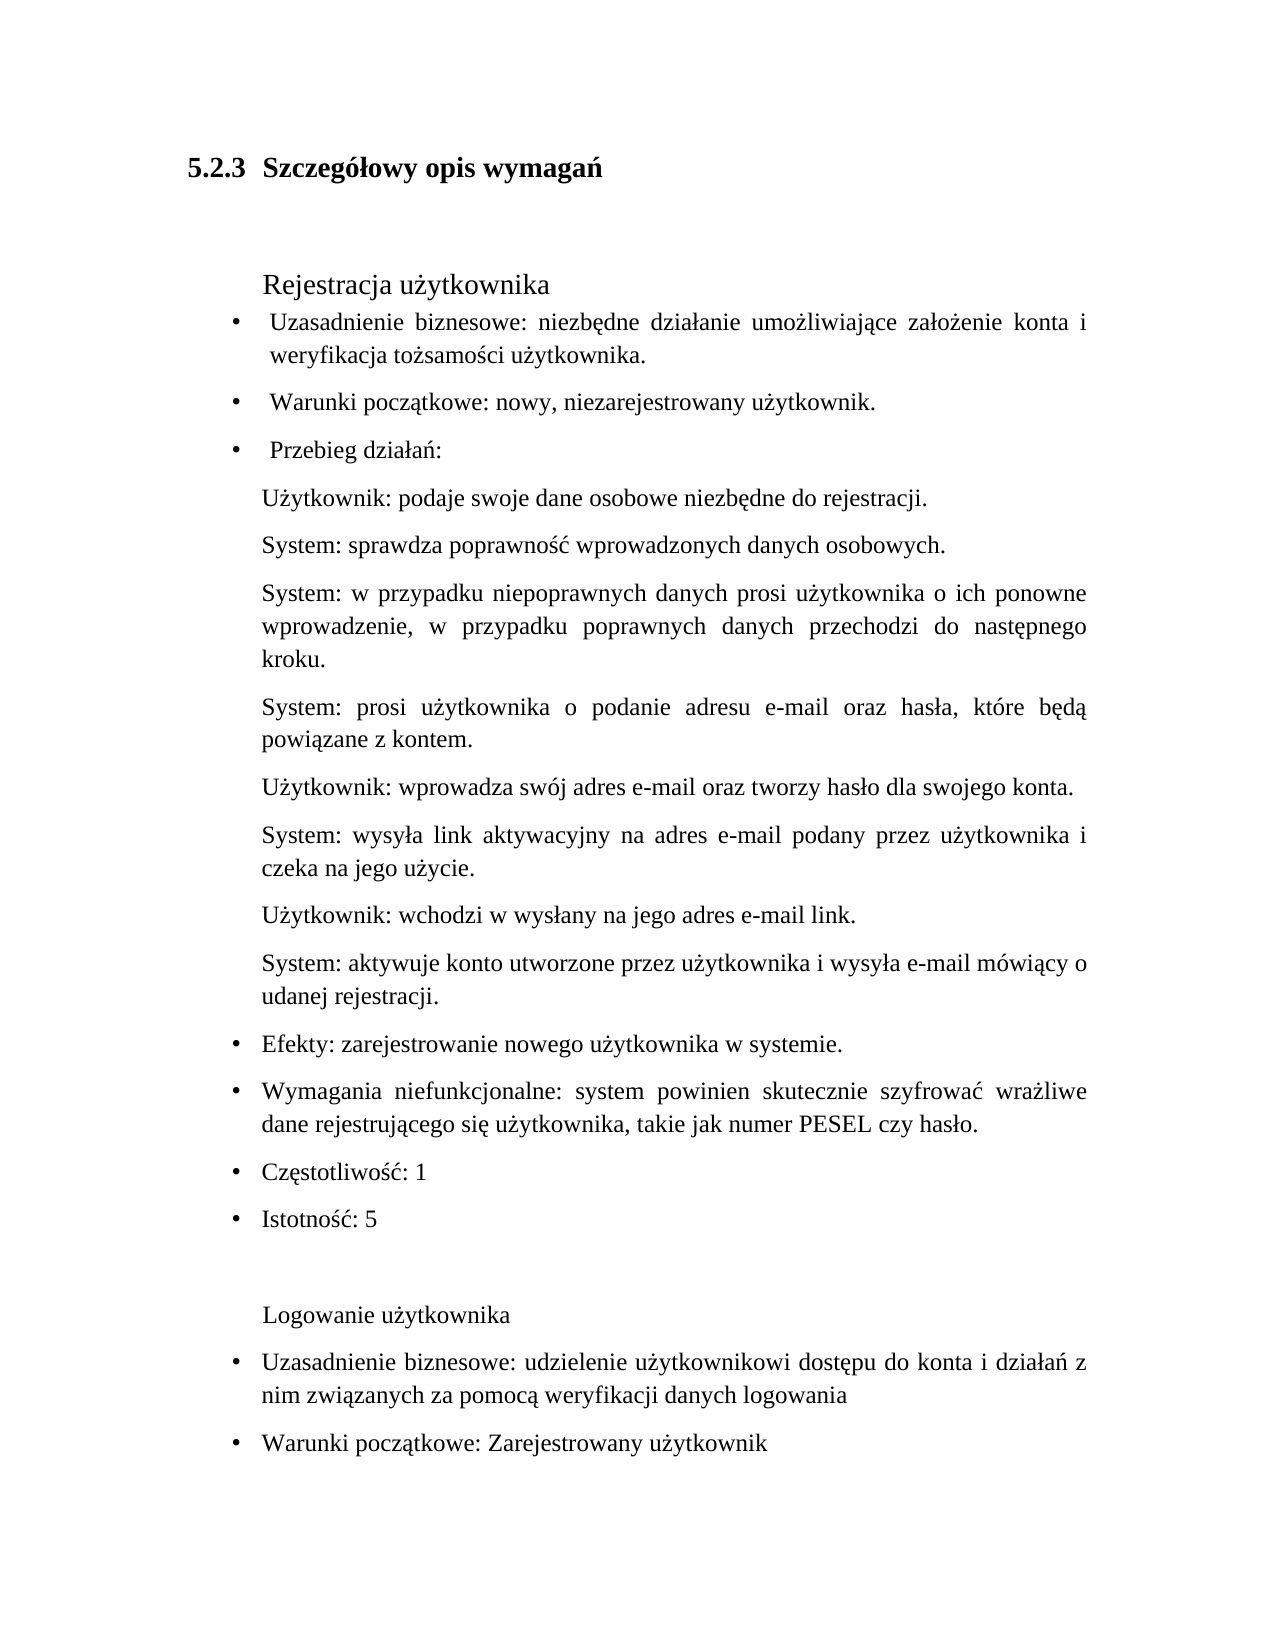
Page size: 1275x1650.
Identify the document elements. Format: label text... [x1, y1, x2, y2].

list System: sprawdza poprawność wprowadzonych danych osobowych. [232, 530, 1087, 559]
list Warunki początkowe: Zarejestrowany użytkownik [232, 1428, 1087, 1457]
list Istotność: 5 [232, 1204, 1087, 1233]
list Wymagania niefunkcjonalne: system powinien skutecznie szyfrować wrażliwe dane rejestrującego się użytkownika, takie jak numer PESEL czy hasło. [232, 1076, 1087, 1138]
list System: w przypadku niepoprawnych danych prosi użytkownika o ich ponowne wprowadzenie, w przypadku poprawnych danych przechodzi do następnego kroku. [232, 578, 1087, 673]
list Użytkownik: wprowadza swój adres e-mail oraz tworzy hasło dla swojego konta. [232, 772, 1087, 801]
list System: prosi użytkownika o podanie adresu e-mail oraz hasła, które będą powiązane z kontem. [232, 692, 1087, 753]
list Warunki początkowe: nowy, niezarejestrowany użytkownik. [232, 387, 1087, 416]
list Użytkownik: wchodzi w wysłany na jego adres e-mail link. [232, 900, 1087, 929]
subtitle Rejestracja użytkownika [187, 267, 1087, 301]
list System: aktywuje konto utworzone przez użytkownika i wysyła e-mail mówiący o udanej rejestracji. [232, 948, 1087, 1010]
list Częstotliwość: 1 [232, 1157, 1087, 1186]
list Przebieg działań: [232, 435, 1087, 464]
list Uzasadnienie biznesowe: udzielenie użytkownikowi dostępu do konta i działań z nim związanych za pomocą weryfikacji danych logowania [232, 1347, 1087, 1409]
subtitle Szczegółowy opis wymagań [187, 150, 1087, 183]
list Efekty: zarejestrowanie nowego użytkownika w systemie. [232, 1029, 1087, 1057]
text Logowanie użytkownika [187, 1300, 1087, 1328]
list Uzasadnienie biznesowe: niezbędne działanie umożliwiające założenie konta i weryfikacja tożsamości użytkownika. [232, 307, 1087, 369]
list Użytkownik: podaje swoje dane osobowe niezbędne do rejestracji. [232, 483, 1087, 511]
list System: wysyła link aktywacyjny na adres e-mail podany przez użytkownika i czeka na jego użycie. [232, 820, 1087, 882]
